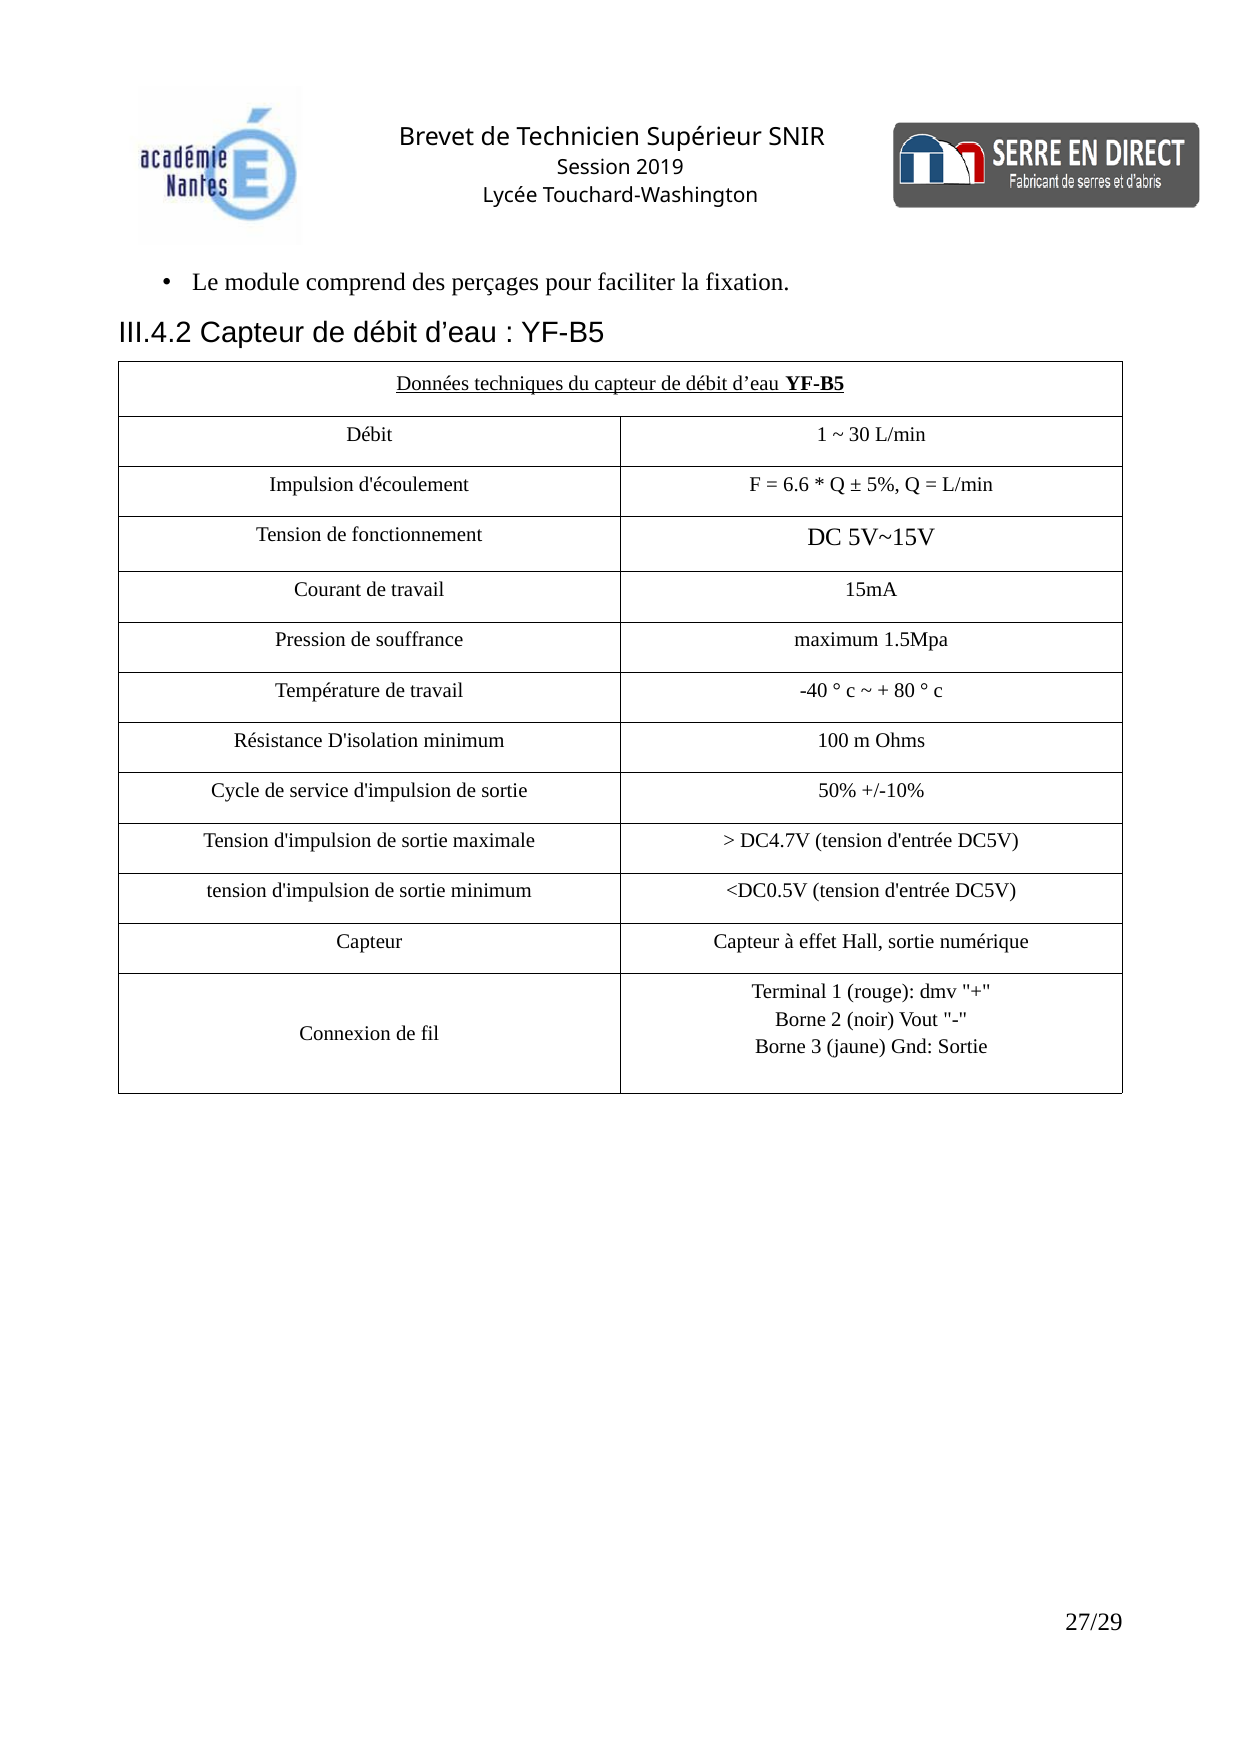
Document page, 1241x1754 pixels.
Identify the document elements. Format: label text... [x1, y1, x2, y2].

table_cell Capteur à effet Hall, sortie numérique [621, 924, 1122, 973]
table_cell Capteur [119, 924, 620, 973]
picture [888, 120, 1203, 212]
table_cell DC 5V~15V [621, 517, 1122, 571]
table_header Données techniques du capteur de débit d’eau YF-B5 [119, 362, 1122, 416]
table_cell Tension de fonctionnement [119, 517, 620, 571]
table_cell 50% +/-10% [621, 773, 1122, 822]
table_cell > DC4.7V (tension d'entrée DC5V) [621, 824, 1122, 873]
table_cell <DC0.5V (tension d'entrée DC5V) [621, 874, 1122, 923]
table_cell Connexion de fil [119, 974, 620, 1093]
picture [113, 86, 322, 248]
table_cell 1 ~ 30 L/min [621, 417, 1122, 466]
table_cell maximum 1.5Mpa [621, 623, 1122, 672]
table_cell 15mA [621, 572, 1122, 622]
table_cell tension d'impulsion de sortie minimum [119, 874, 620, 923]
table_cell Impulsion d'écoulement [119, 467, 620, 516]
table_cell F = 6.6 * Q ± 5%, Q = L/min [621, 467, 1122, 516]
table_cell Résistance D'isolation minimum [119, 723, 620, 772]
table_cell Cycle de service d'impulsion de sortie [119, 773, 620, 822]
list Le module comprend des perçages pour faciliter la fixation. [162, 267, 1122, 296]
table_cell Débit [119, 417, 620, 466]
table_cell Pression de souffrance [119, 623, 620, 672]
table_cell Tension d'impulsion de sortie maximale [119, 824, 620, 873]
subtitle III.4.2 Capteur de débit d’eau : YF-B5 [118, 315, 1122, 349]
table_cell Température de travail [119, 673, 620, 722]
table_cell Courant de travail [119, 572, 620, 622]
table_cell 100 m Ohms [621, 723, 1122, 772]
table_cell Terminal 1 (rouge): dmv "+" Borne 2 (noir) Vout "-" Borne 3 (jaune) Gnd: Sortie [621, 974, 1122, 1093]
table_cell -40 ° c ~ + 80 ° c [621, 673, 1122, 722]
